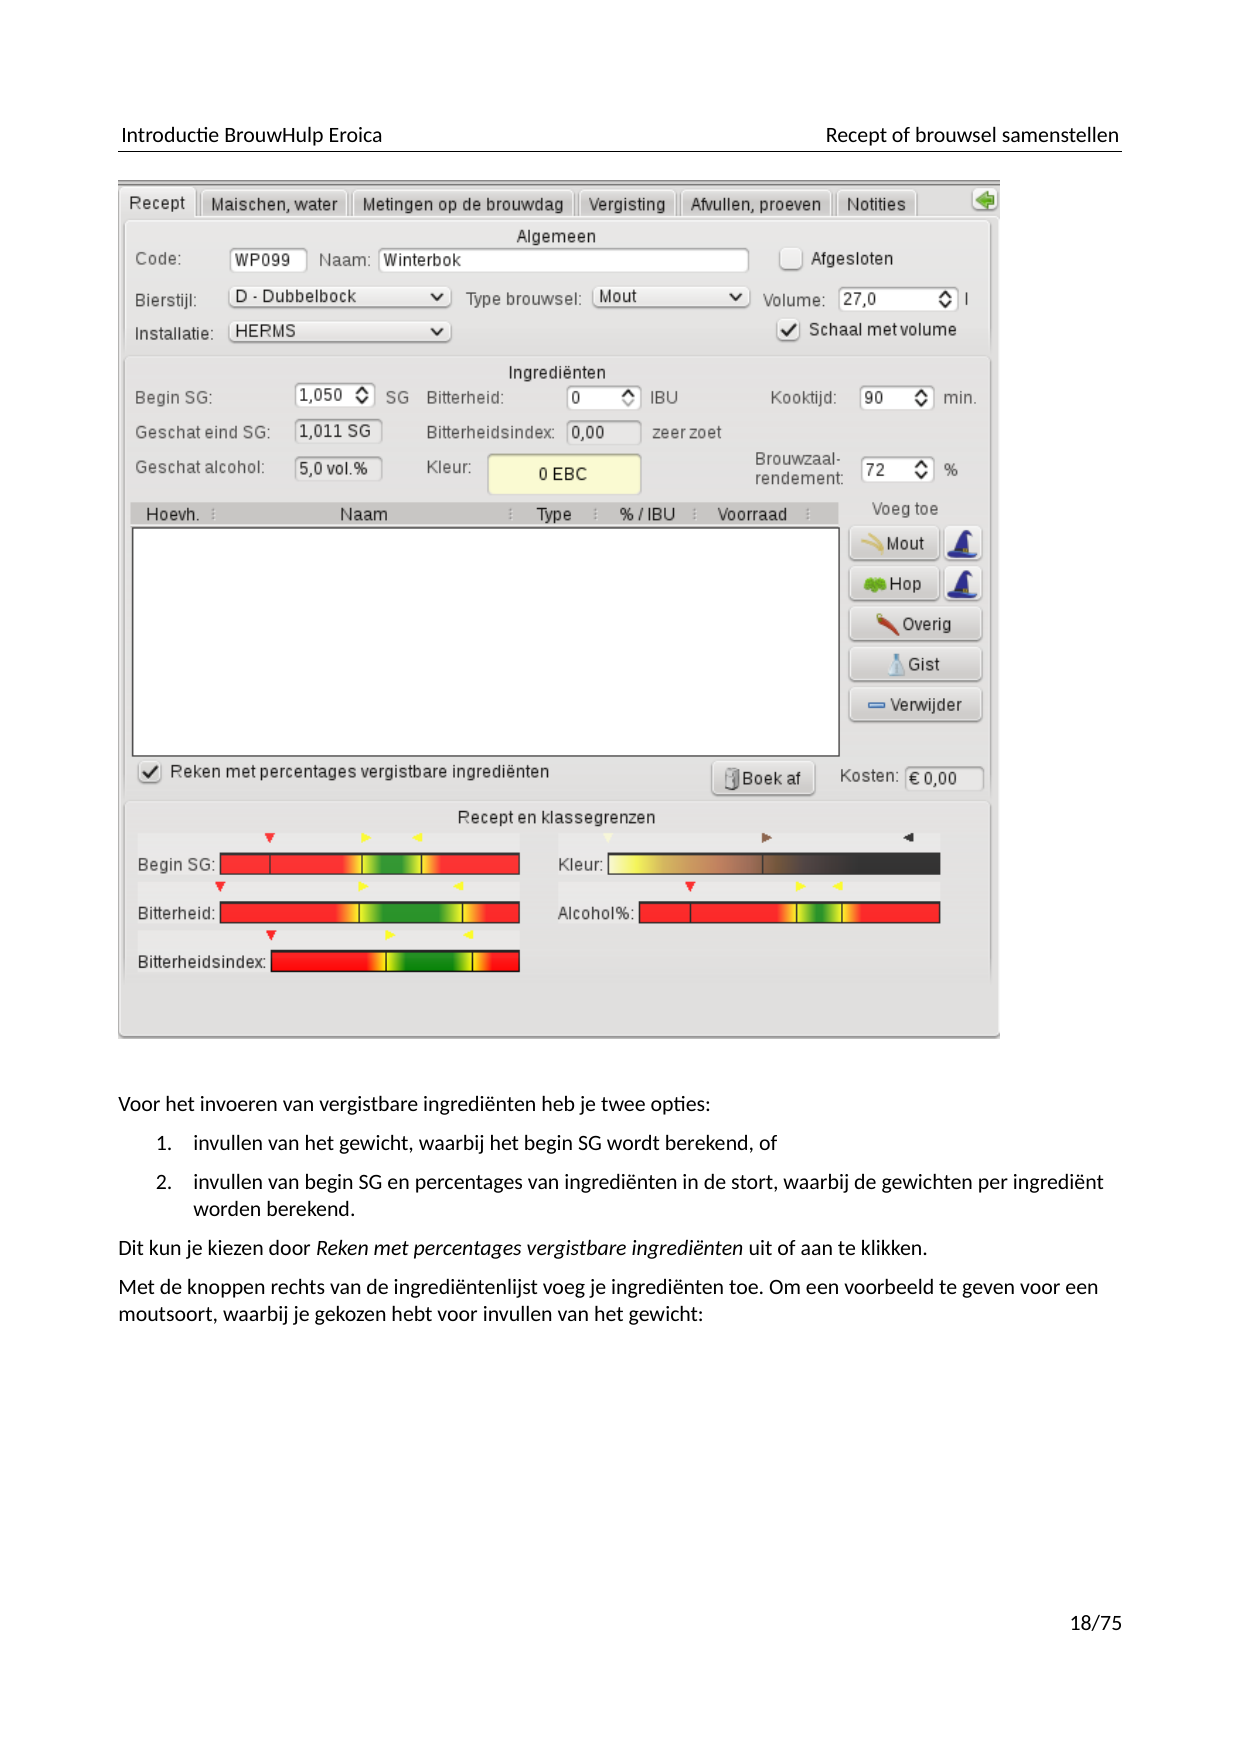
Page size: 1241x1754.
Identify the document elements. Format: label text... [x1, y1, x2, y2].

list invullen van begin SG en percentages van ingrediënten in de stort, waarbij de gewichten per ingrediënt worden berekend. [156, 1168, 1122, 1222]
picture [118, 180, 1000, 1039]
text Voor het invoeren van vergistbare ingrediënten heb je twee opties: [118, 1090, 1122, 1117]
text Met de knoppen rechts van de ingrediëntenlijst voeg je ingrediënten toe. Om een voorbeeld te geven voor een moutsoort, waarbij je gekozen hebt voor invullen van het gewicht: [118, 1273, 1122, 1327]
text Dit kun je kiezen door Reken met percentages vergistbare ingrediënten uit of aan te klikken. [118, 1234, 1122, 1261]
list invullen van het gewicht, waarbij het begin SG wordt berekend, of [156, 1129, 1122, 1156]
